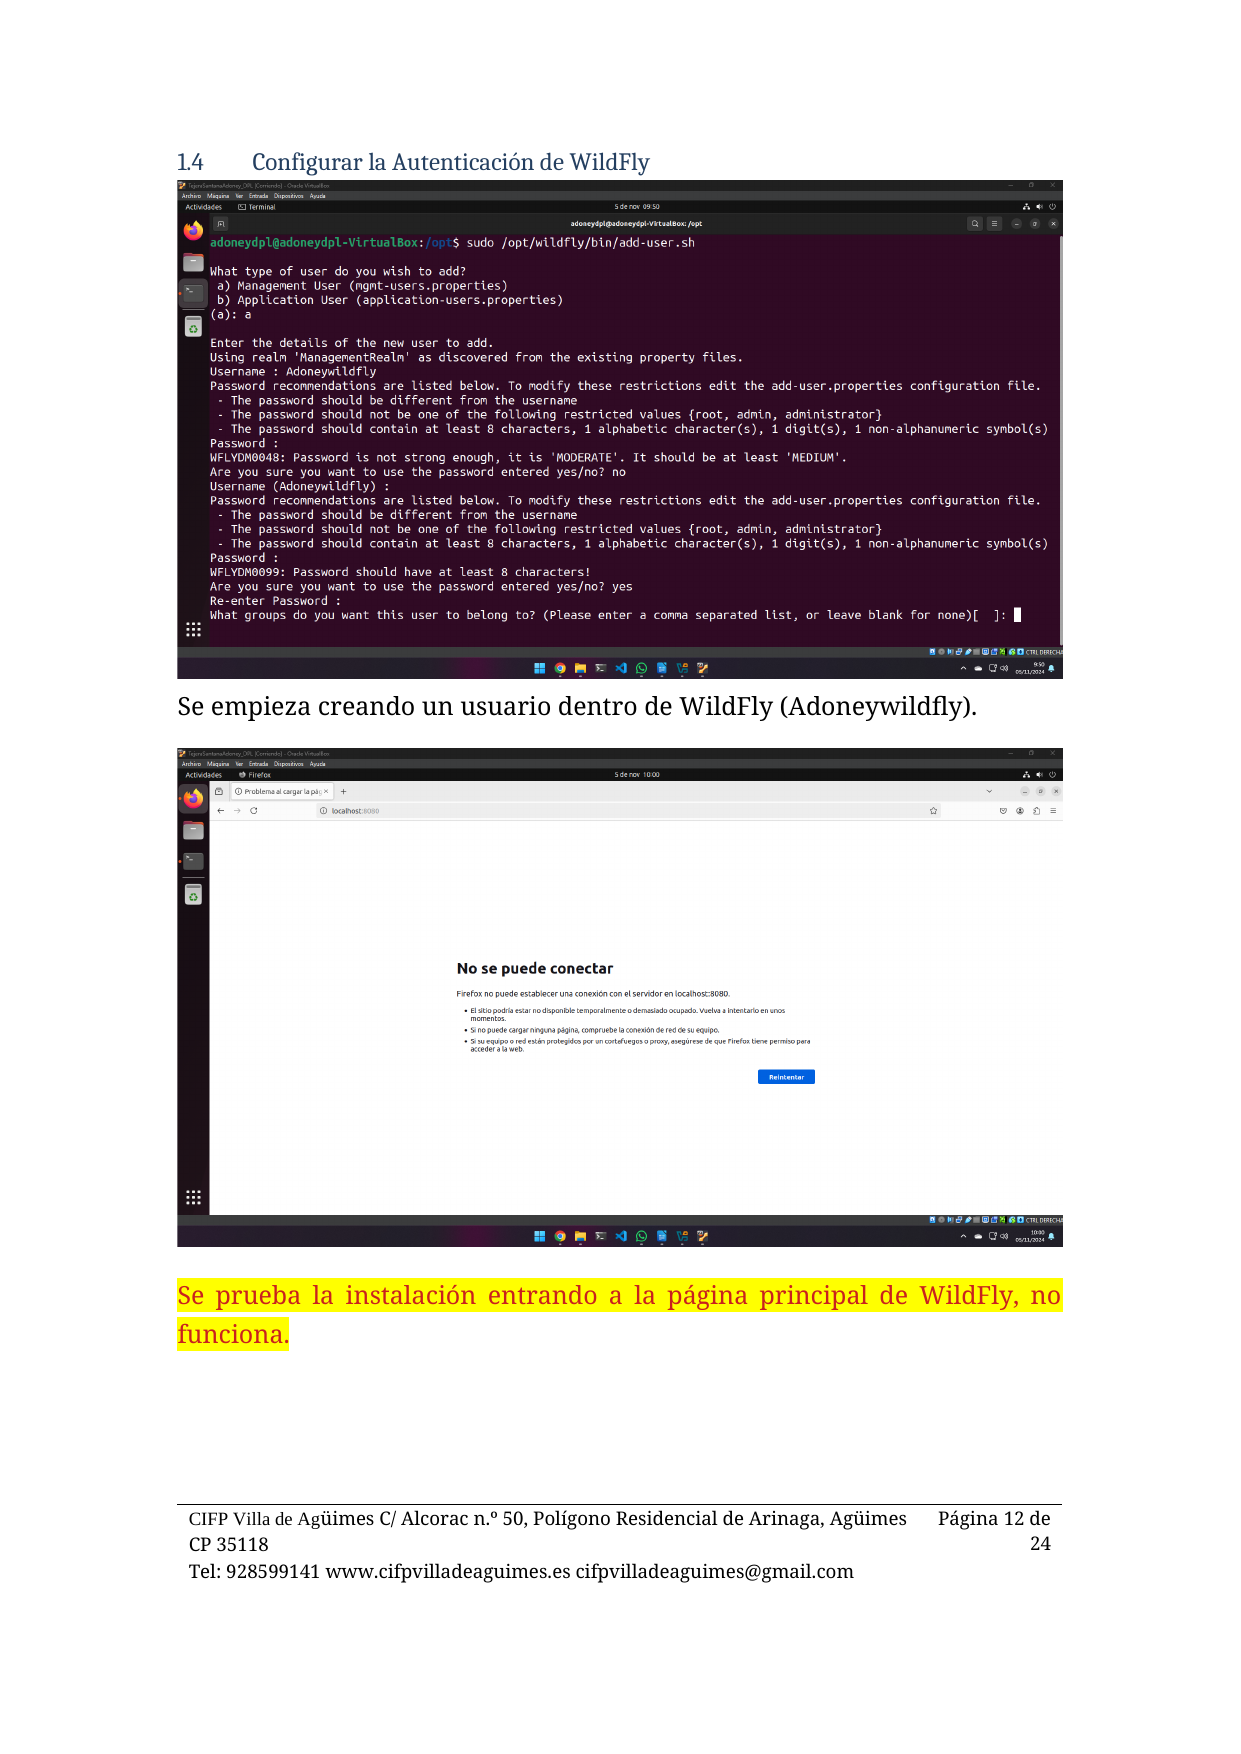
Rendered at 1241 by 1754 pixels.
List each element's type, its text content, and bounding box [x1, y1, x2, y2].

picture [177, 748, 1063, 1247]
text Se empieza creando un usuario dentro de WildFly (Adoneywildfly). [177, 679, 1063, 722]
subtitle Configurar la Autenticación de WildFly [177, 148, 1063, 176]
text Se prueba la instalación entrando a la página principal de WildFly, no funciona. [177, 1247, 1063, 1351]
picture [177, 180, 1063, 679]
